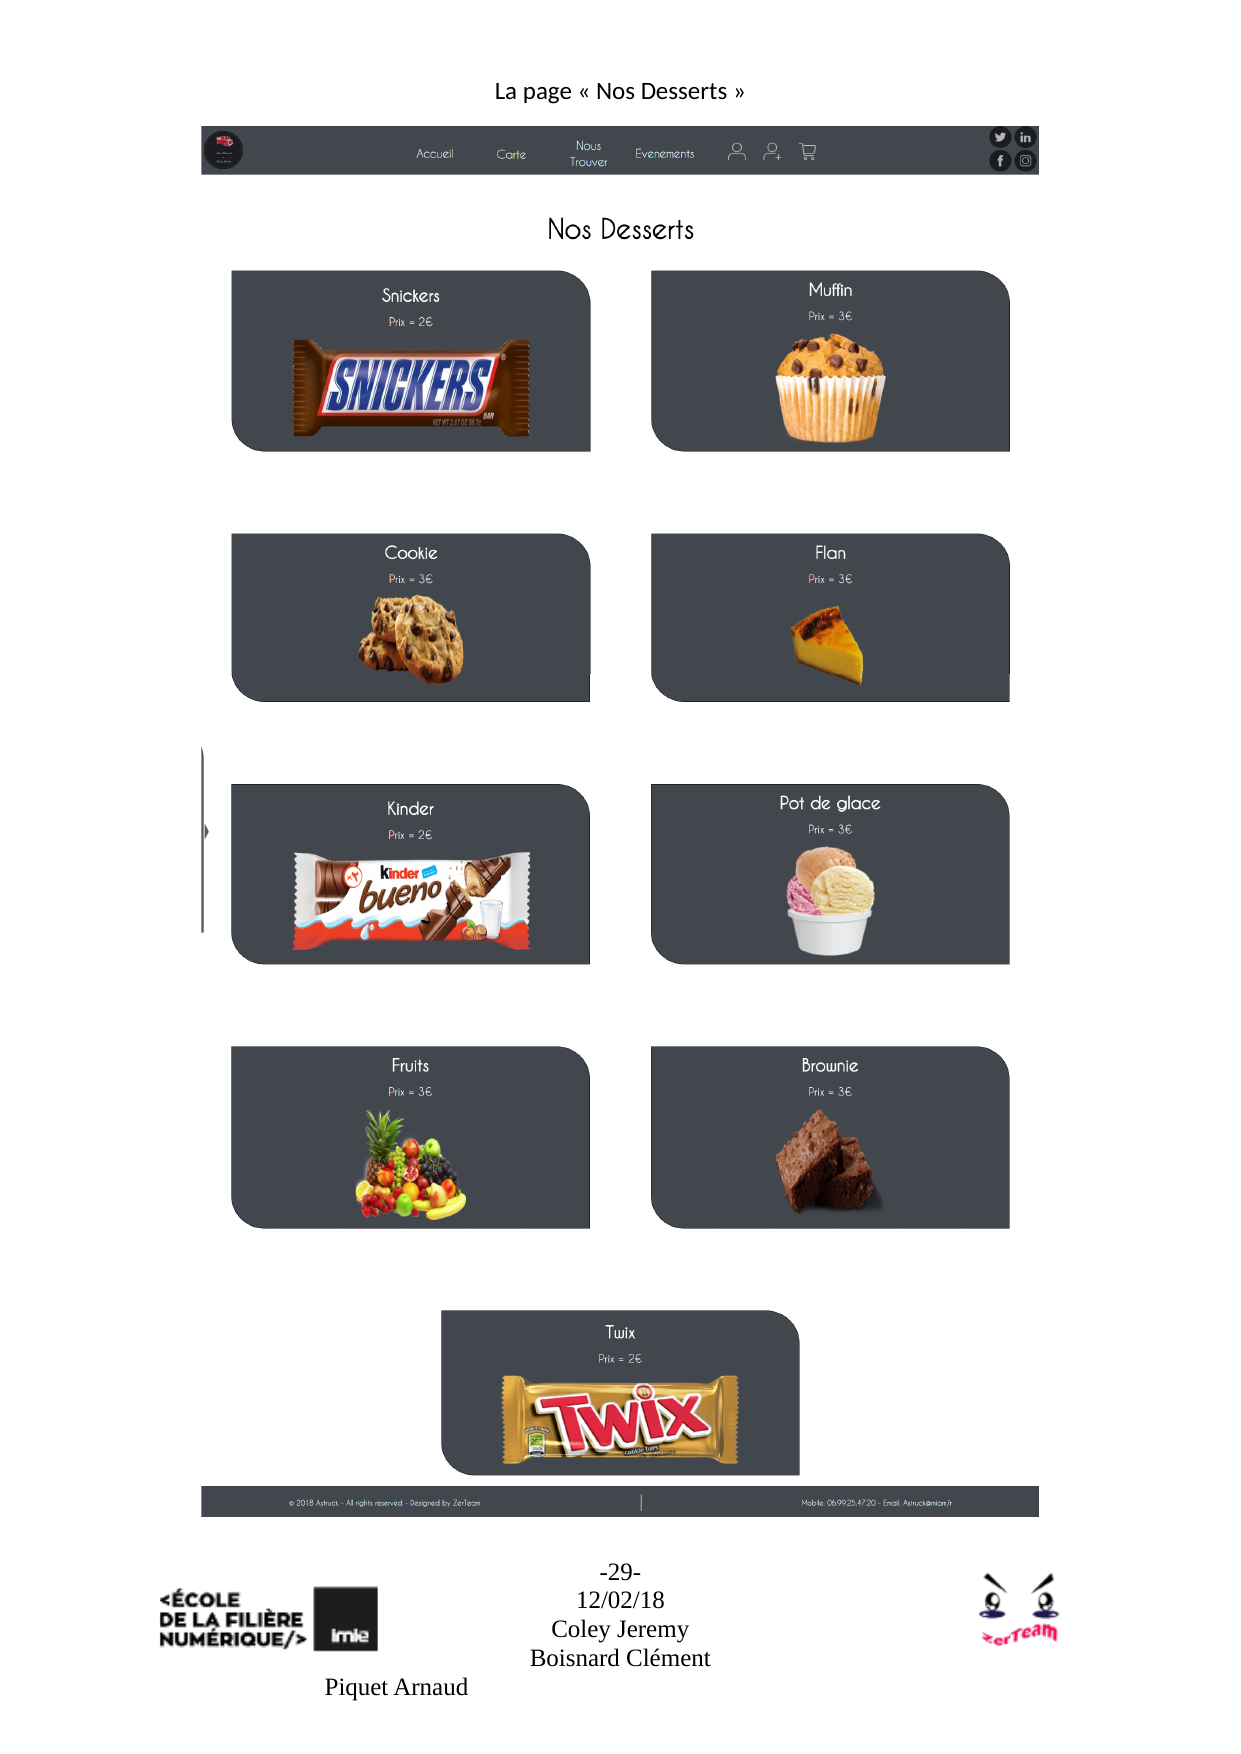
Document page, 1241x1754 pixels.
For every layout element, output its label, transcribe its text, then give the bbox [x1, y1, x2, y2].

text La page « Nos Desserts » [118, 75, 1122, 106]
